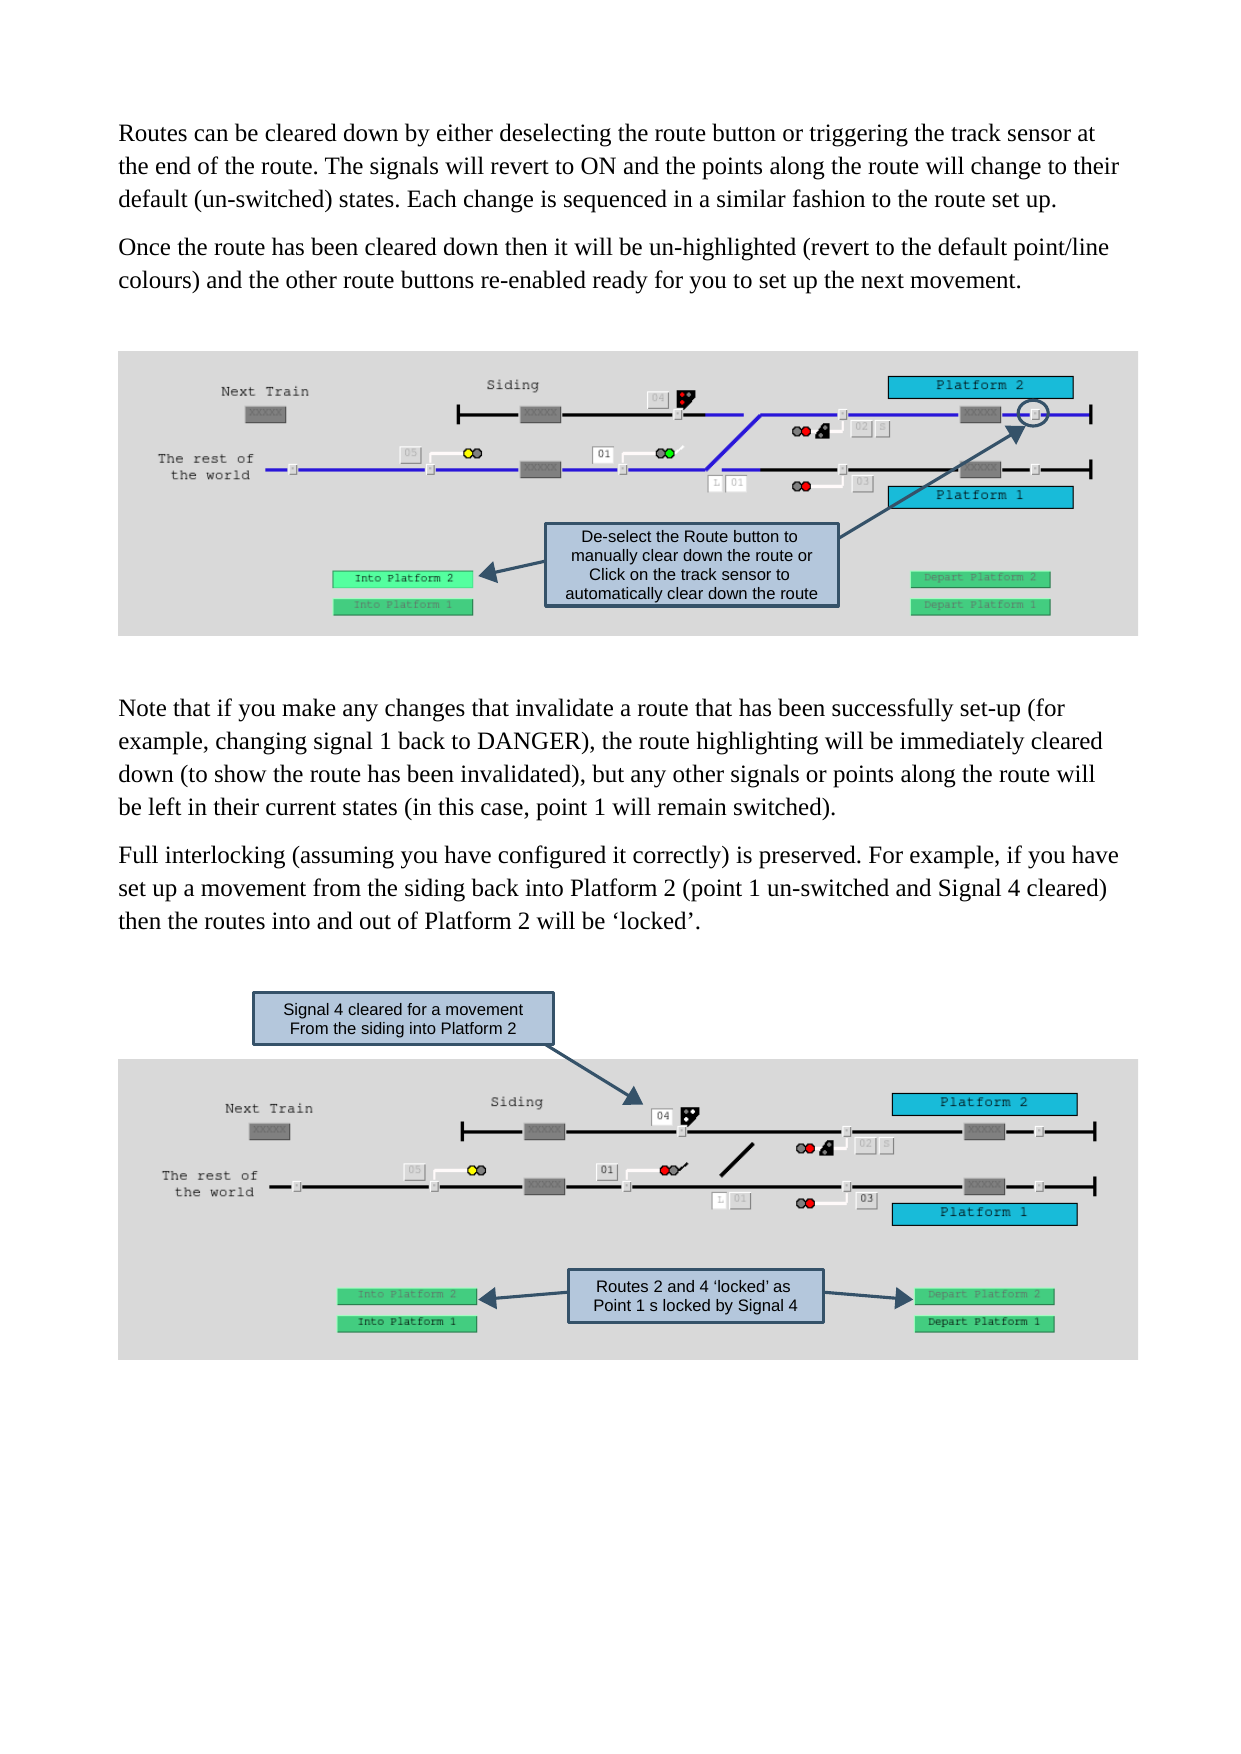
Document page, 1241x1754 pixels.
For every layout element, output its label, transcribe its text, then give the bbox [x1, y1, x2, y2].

text Full interlocking (assuming you have configured it correctly) is preserved. For example, if you have set up a movement from the siding back into Platform 2 (point 1 un-switched and Signal 4 cleared) then the routes into and out of Platform 2 will be ‘locked’. [118, 840, 1122, 935]
picture [118, 351, 1139, 636]
text Once the route has been cleared down then it will be un-highlighted (revert to the default point/line colours) and the other route buttons re-enabled ready for you to set up the next movement. [118, 232, 1122, 293]
picture [118, 1059, 1139, 1360]
text Routes can be cleared down by either deselecting the route button or triggering the track sensor at the end of the route. The signals will revert to ON and the points along the route will change to their default (un-switched) states. Each change is sequenced in a similar fashion to the route set up. [118, 118, 1122, 213]
text Note that if you make any changes that invalidate a route that has been successfully set-up (for example, changing signal 1 back to DANGER), the route highlighting will be immediately cleared down (to show the route has been invalidated), but any other signals or points along the route will be left in their current states (in this case, point 1 will remain switched). [118, 693, 1122, 821]
